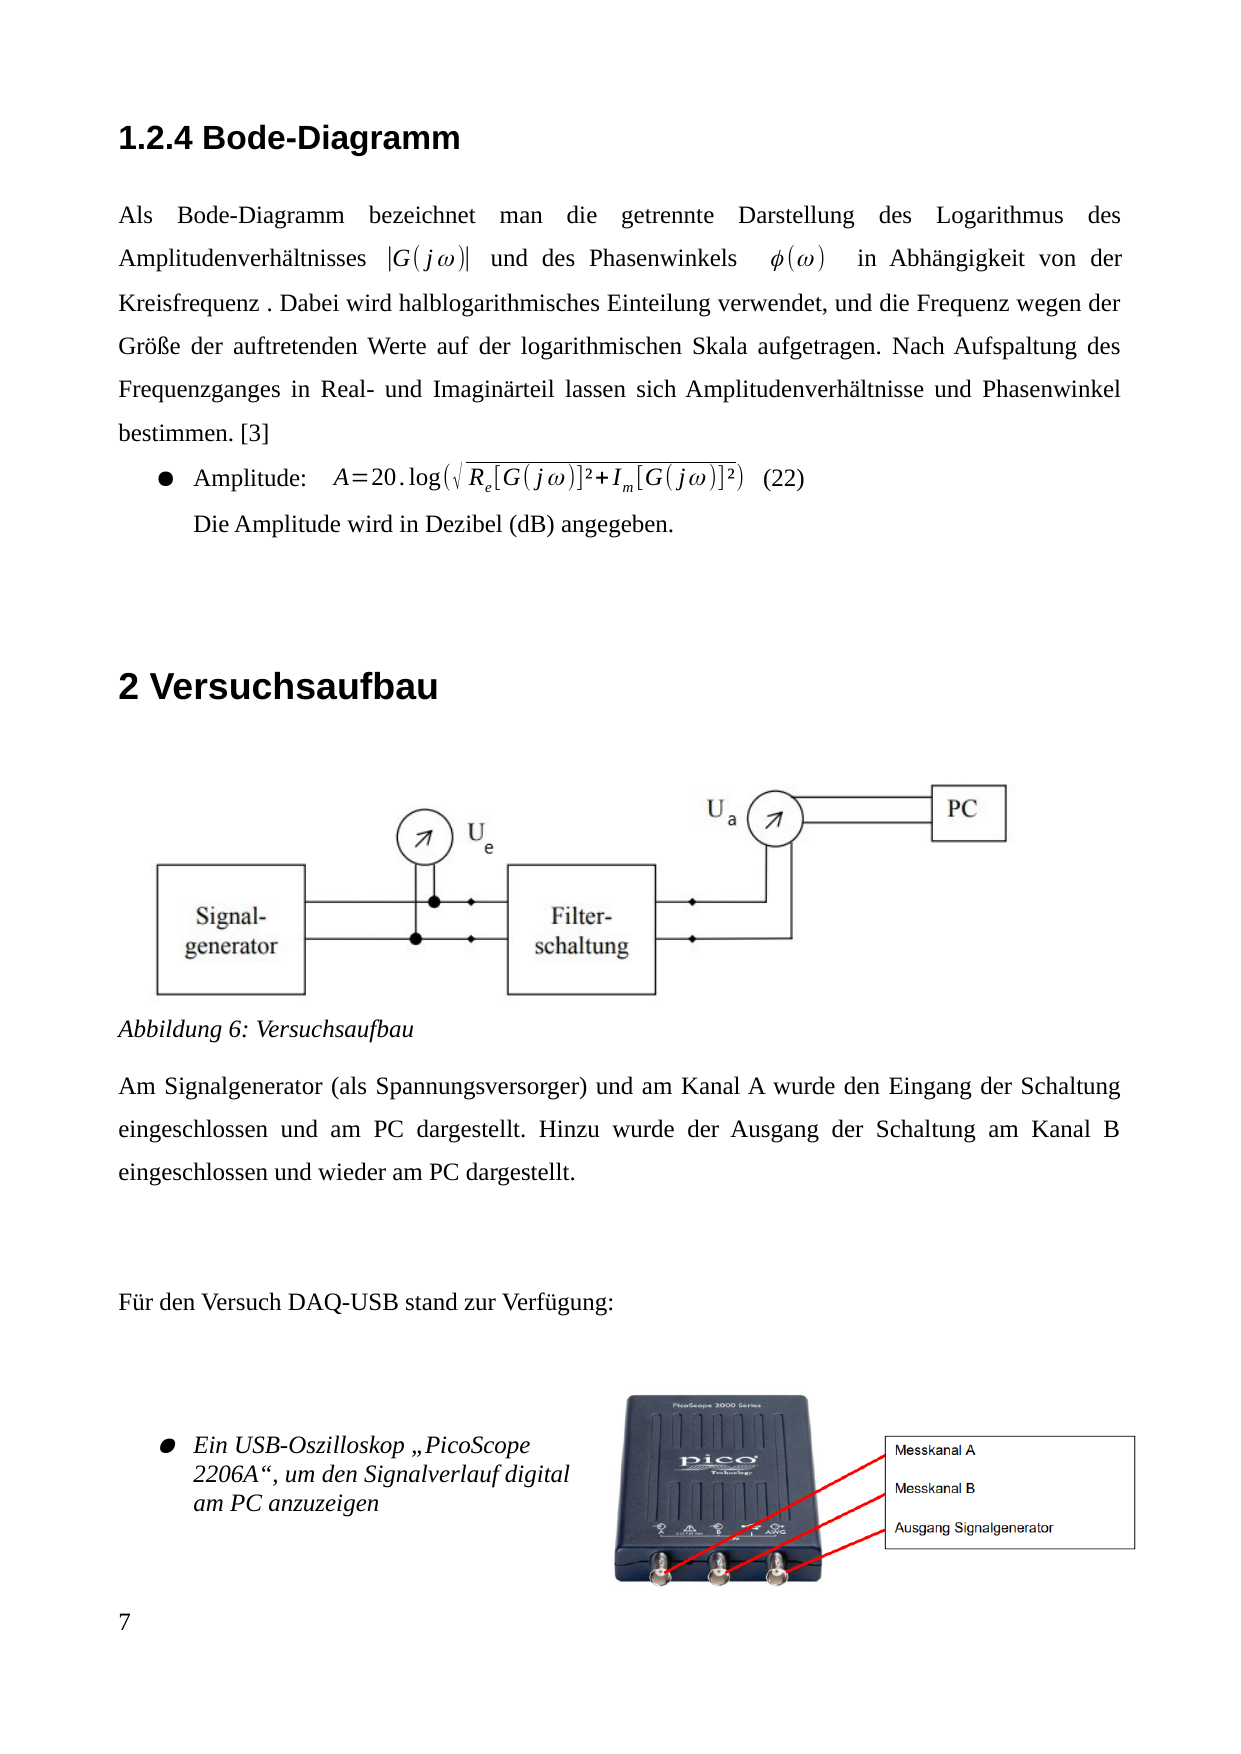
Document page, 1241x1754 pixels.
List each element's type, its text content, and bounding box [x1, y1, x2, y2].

text Am Signalgenerator (als Spannungsversorger) und am Kanal A wurde den Eingang der Schaltung eingeschlossen und am PC dargestellt. Hinzu wurde der Ausgang der Schaltung am Kanal B eingeschlossen und wieder am PC dargestellt. [118, 1071, 1122, 1186]
picture [598, 1386, 1150, 1599]
text Für den Versuch DAQ-USB stand zur Verfügung: [118, 1287, 1122, 1316]
list Die Amplitude wird in Dezibel (dB) angegeben. [156, 509, 1122, 538]
text Abbildung 6: Versuchsaufbau [118, 748, 1122, 1042]
title 2 Versuchsaufbau [118, 664, 1122, 707]
picture [81, 765, 1019, 1014]
subtitle 1.2.4 Bode-Diagramm [118, 118, 1122, 157]
list Ein USB-Oszilloskop „PicoScope 2206A“, um den Signalverlauf digital am PC anzuzeigen [156, 1431, 598, 1517]
text Als Bode-Diagramm bezeichnet man die getrennte Darstellung des Logarithmus des Amplitudenverhältnissesund des Phasenwinkels in Abhängigkeit von der Kreisfrequenz . Dabei wird halblogarithmisches Einteilung verwendet, und die Frequenz wegen der Größe der auftretenden Werte auf der logarithmischen Skala aufgetragen. Nach Aufspaltung des Frequenzganges in Real- und Imaginärteil lassen sich Amplitudenverhältnisse und Phasenwinkel bestimmen. [3] [118, 200, 1122, 446]
list Amplitude: (22) [156, 461, 1122, 495]
